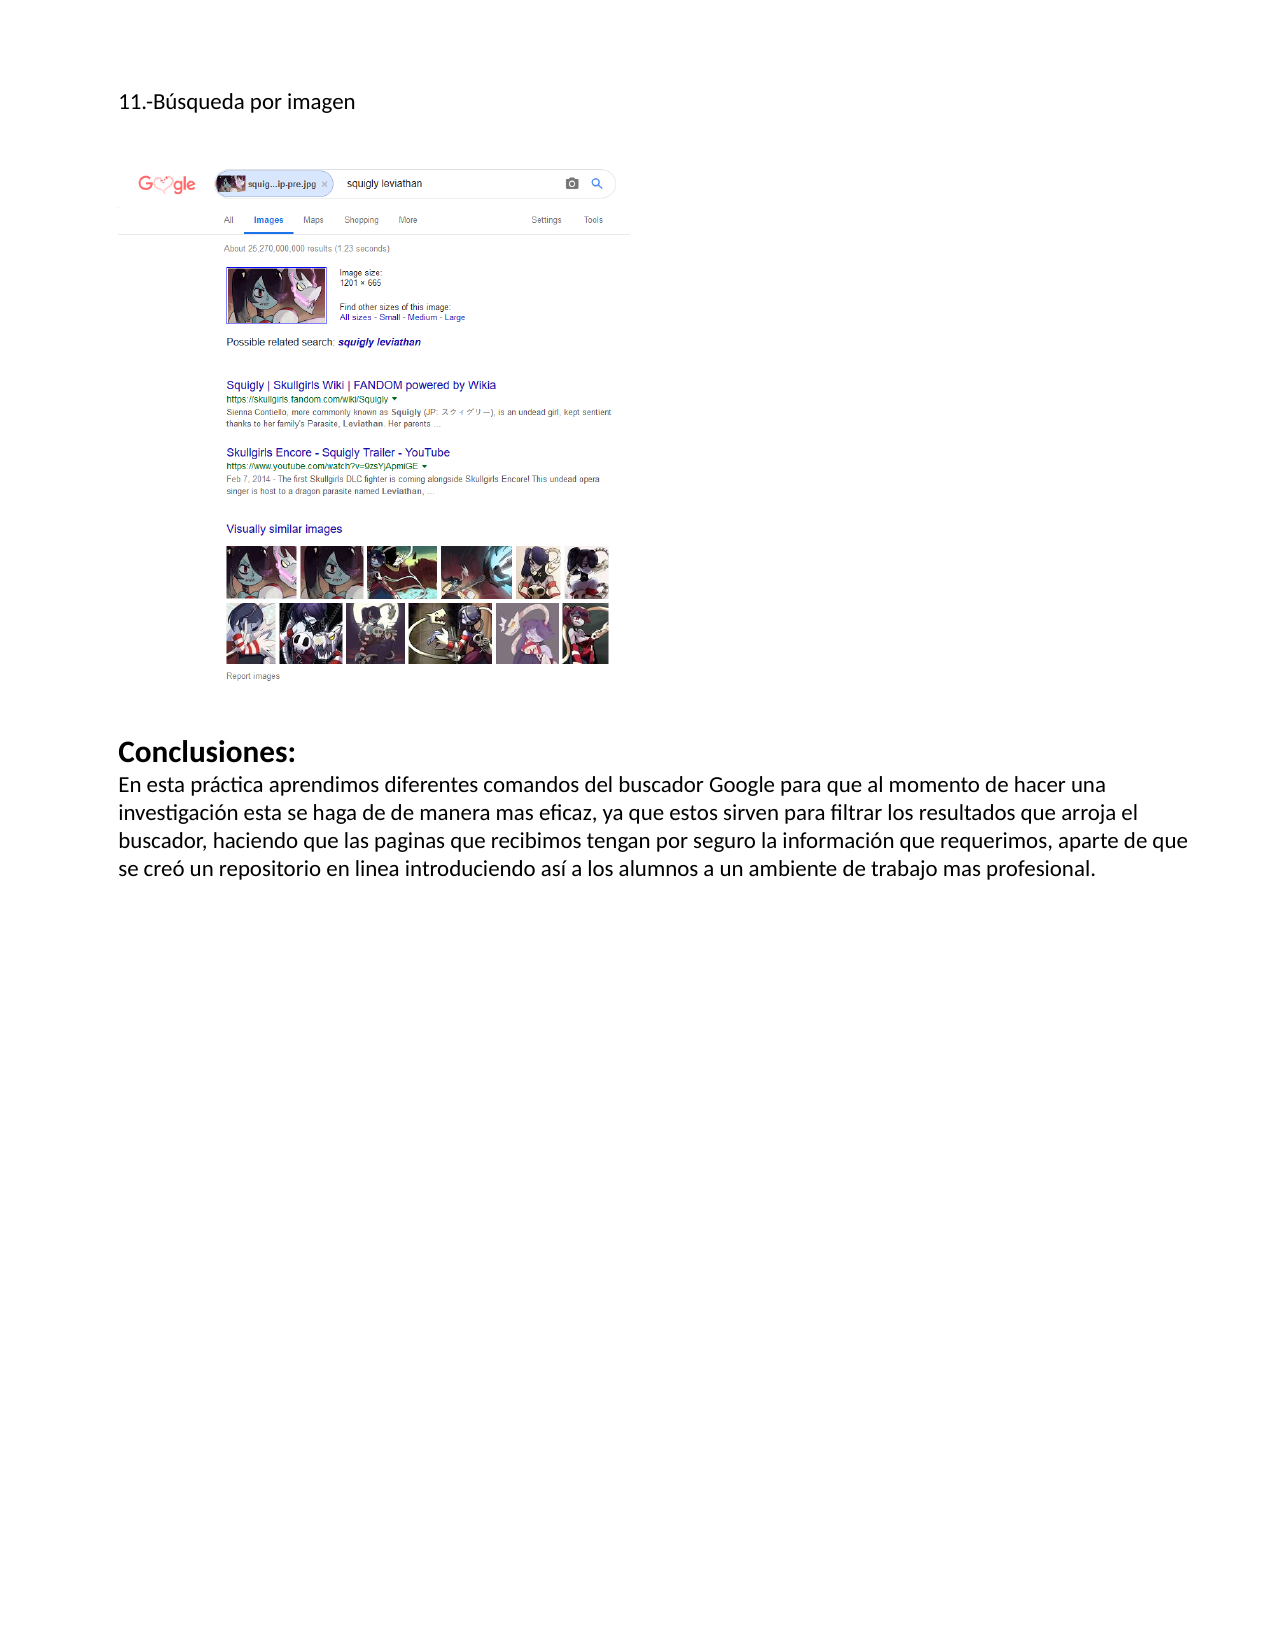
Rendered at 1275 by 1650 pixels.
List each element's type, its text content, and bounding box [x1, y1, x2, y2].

text En esta práctica aprendimos diferentes comandos del buscador Google para que al momento de hacer una investigación esta se haga de de manera mas eficaz, ya que estos sirven para filtrar los resultados que arroja el buscador, haciendo que las paginas que recibimos tengan por seguro la información que requerimos, aparte de que se creó un repositorio en linea introduciendo así a los alumnos a un ambiente de trabajo mas profesional. [118, 770, 1205, 882]
text 11.-Búsqueda por imagen [118, 87, 1205, 115]
text Conclusiones: [118, 732, 1205, 770]
